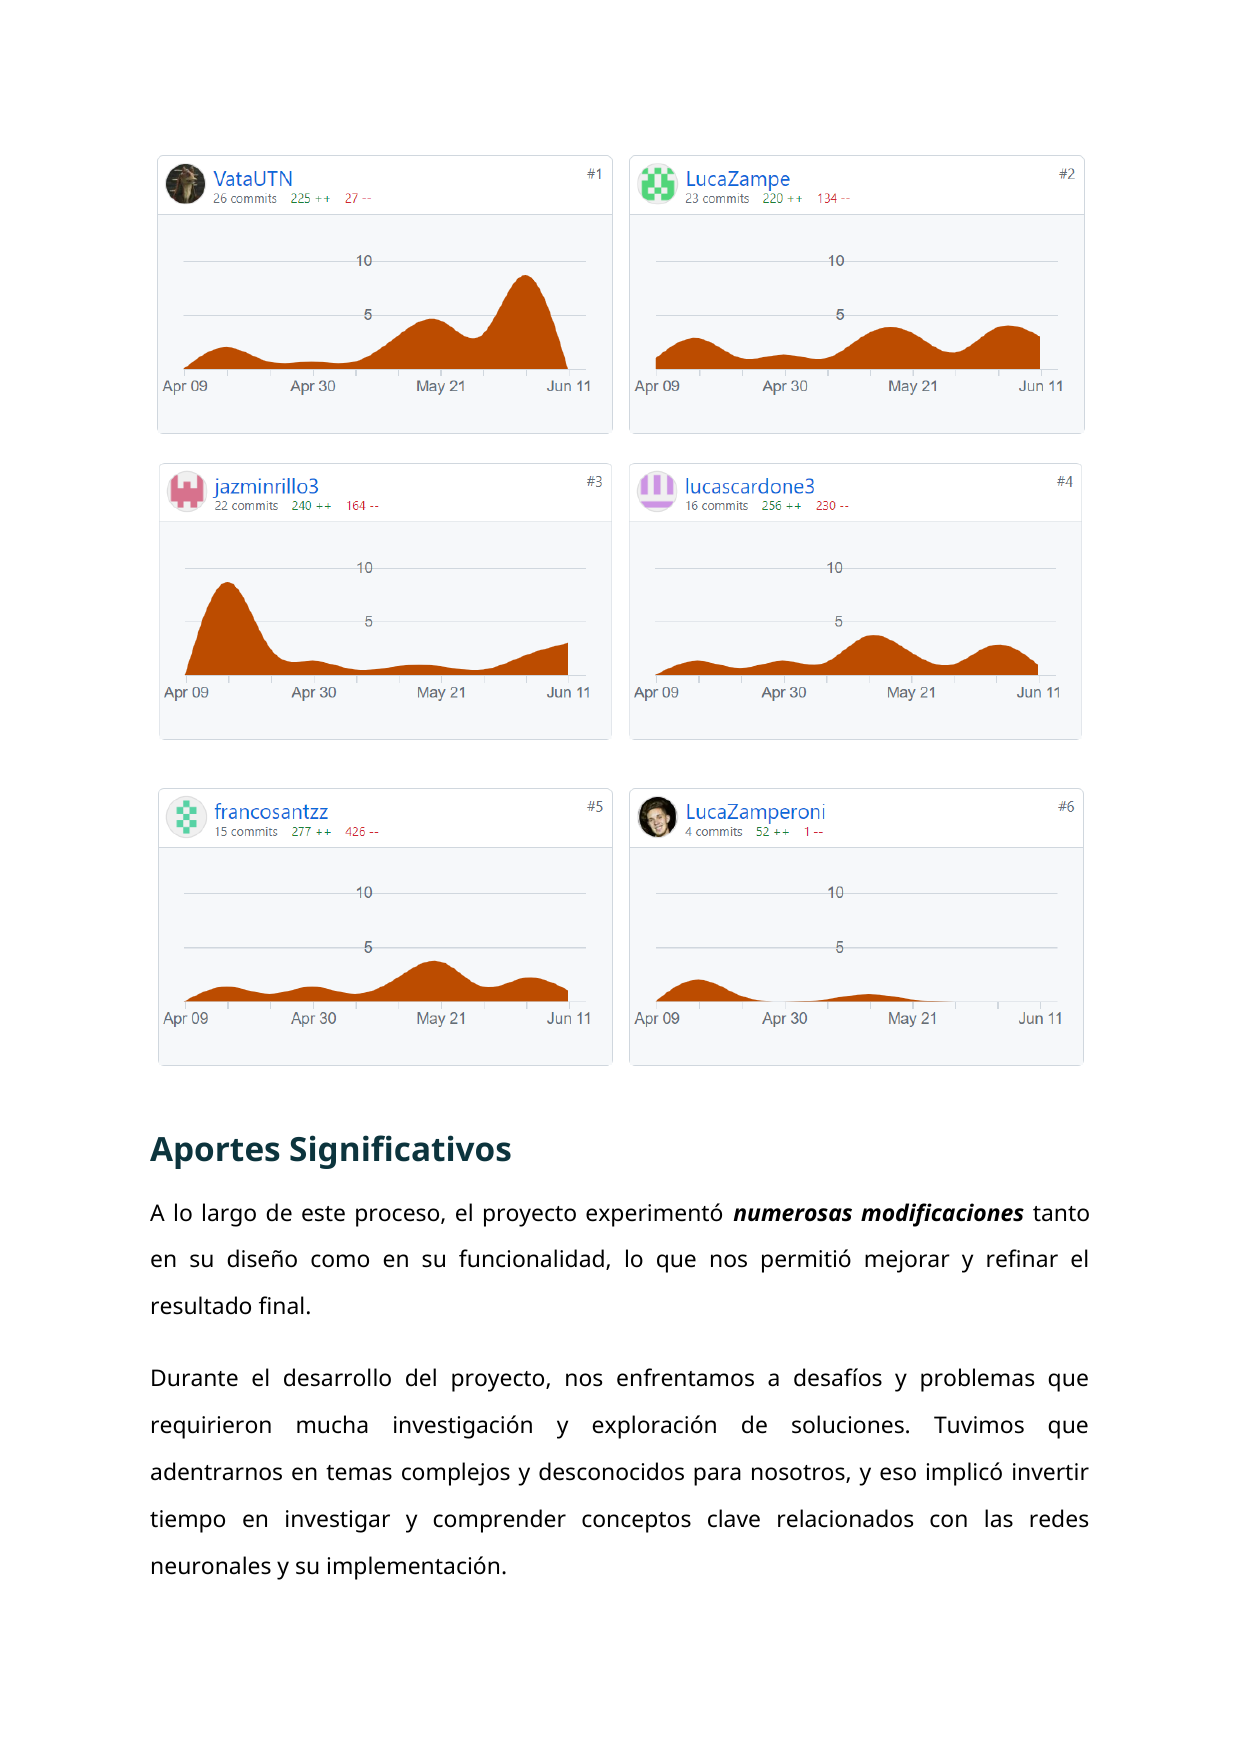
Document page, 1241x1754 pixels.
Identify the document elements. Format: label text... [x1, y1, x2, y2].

picture [150, 150, 1091, 440]
picture [150, 781, 1091, 1073]
text A lo largo de este proceso, el proyecto experimentó numerosas modificaciones tanto en su diseño como en su funcionalidad, lo que nos permitió mejorar y refinar el resultado final. [150, 1196, 1090, 1321]
picture [150, 455, 1091, 745]
subtitle Aportes Significativos [150, 1126, 1090, 1171]
text Durante el desarrollo del proyecto, nos enfrentamos a desafíos y problemas que requirieron mucha investigación y exploración de soluciones. Tuvimos que adentrarnos en temas complejos y desconocidos para nosotros, y eso implicó invertir tiempo en investigar y comprender conceptos clave relacionados con las redes neuronales y su implementación. [150, 1362, 1090, 1581]
